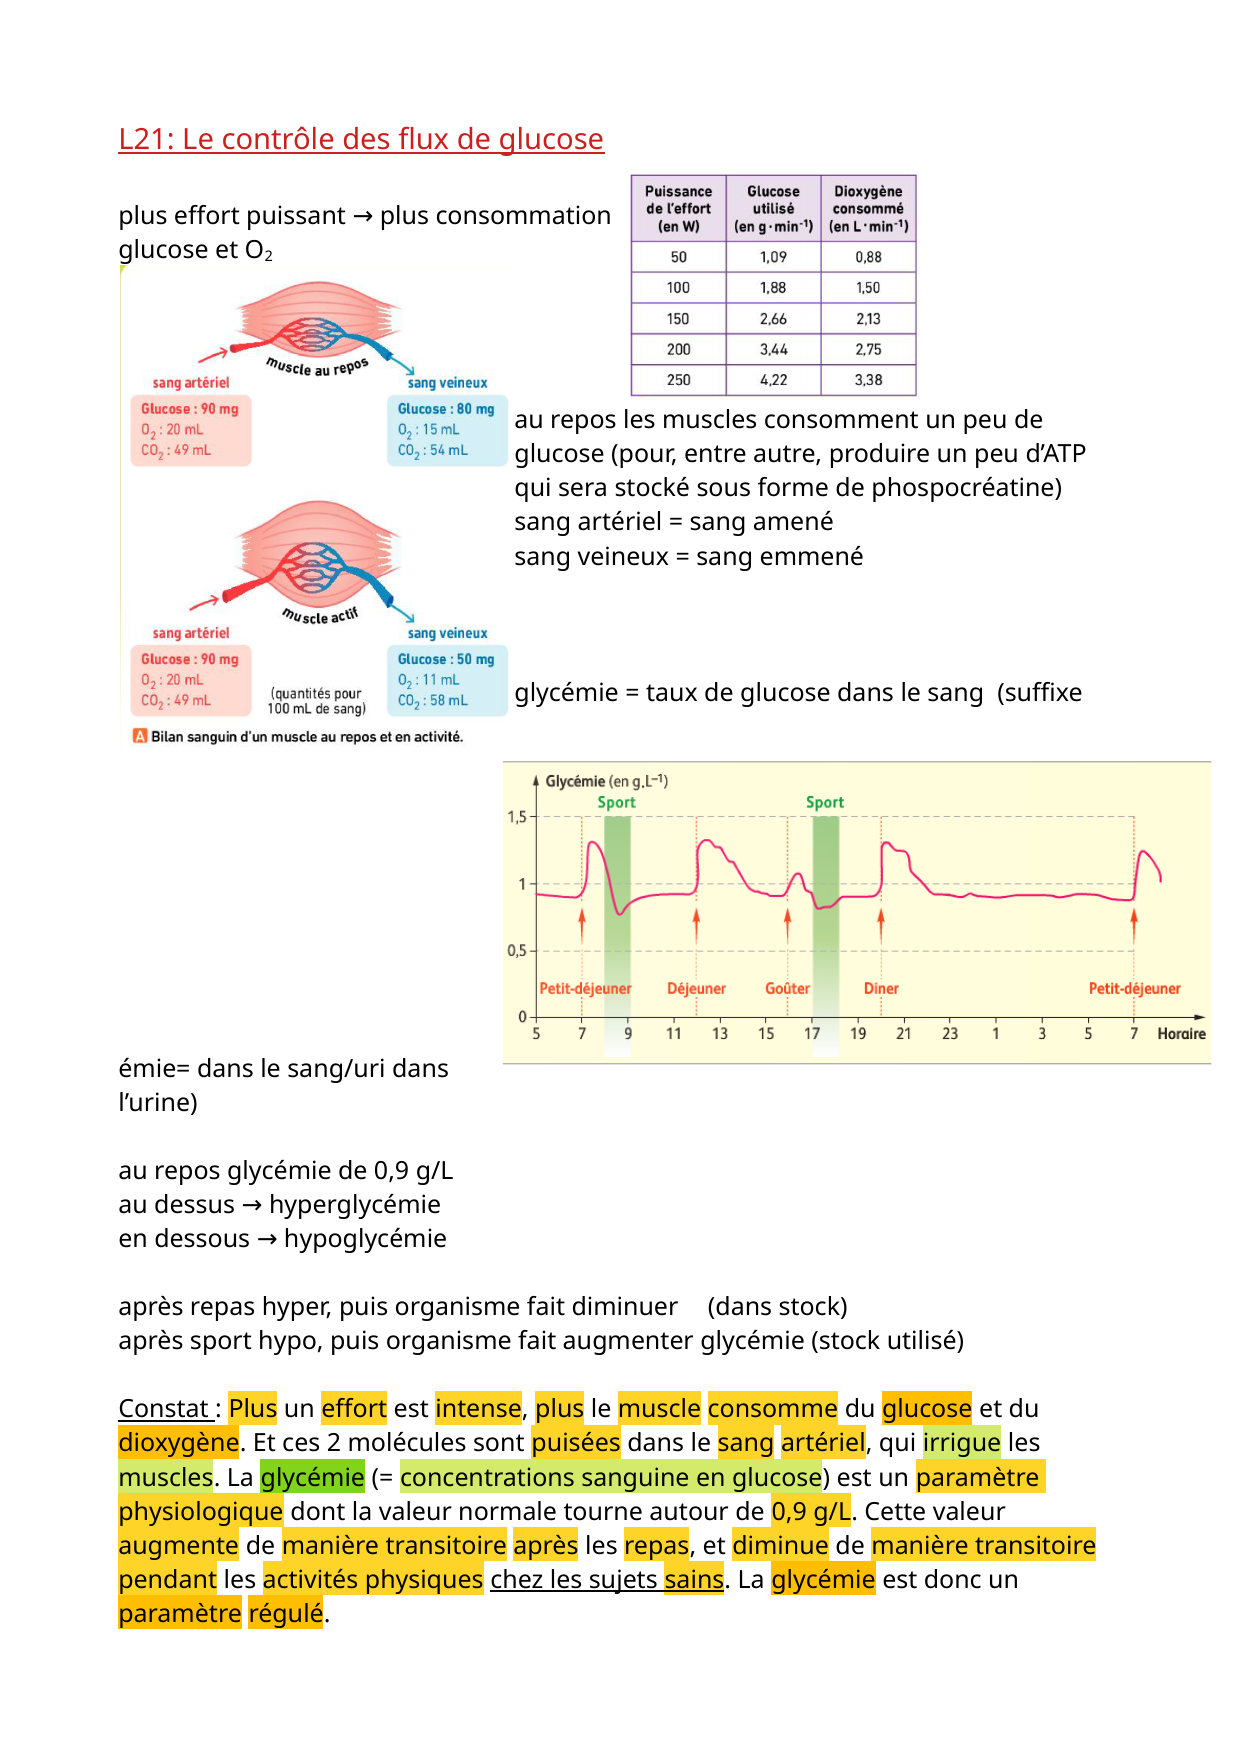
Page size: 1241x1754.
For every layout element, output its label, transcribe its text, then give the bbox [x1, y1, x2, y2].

text sang veineux = sang emmené [515, 538, 1122, 572]
text Constat : Plus un effort est intense, plus le muscle consomme du glucose et du dioxygène. Et ces 2 molécules sont puisées dans le sang artériel, qui irrigue les muscles. La glycémie (= concentrations sanguine en glucose) est un paramètre physiologique dont la valeur normale tourne autour de 0,9 g/L. Cette valeur augmente de manière transitoire après les repas, et diminue de manière transitoire pendant les activités physiques chez les sujets sains. La glycémie est donc un paramètre régulé. [118, 1391, 1122, 1629]
text émie= dans le sang/uri dans l’urine) [118, 742, 1122, 1118]
text après repas hyper, puis organisme fait diminuer (dans stock) [118, 1289, 1122, 1323]
picture [502, 751, 1212, 1078]
text glycémie = taux de glucose dans le sang (suffixe [515, 674, 1122, 708]
text au repos glycémie de 0,9 g/L [118, 1153, 1122, 1187]
text après sport hypo, puis organisme fait augmenter glycémie (stock utilisé) [118, 1323, 1122, 1357]
text en dessous → hypoglycémie [118, 1221, 1122, 1255]
text au dessus → hyperglycémie [118, 1187, 1122, 1221]
picture [120, 265, 515, 750]
picture [623, 169, 926, 399]
text [926, 197, 1122, 266]
text plus effort puissant → plus consommation glucose et O2 [118, 197, 623, 266]
text sang artériel = sang amené [515, 504, 1122, 538]
text au repos les muscles consomment un peu de glucose (pour, entre autre, produire un peu d’ATP qui sera stocké sous forme de phospocréatine) [515, 402, 1122, 504]
text L21: Le contrôle des flux de glucose [118, 118, 1122, 158]
